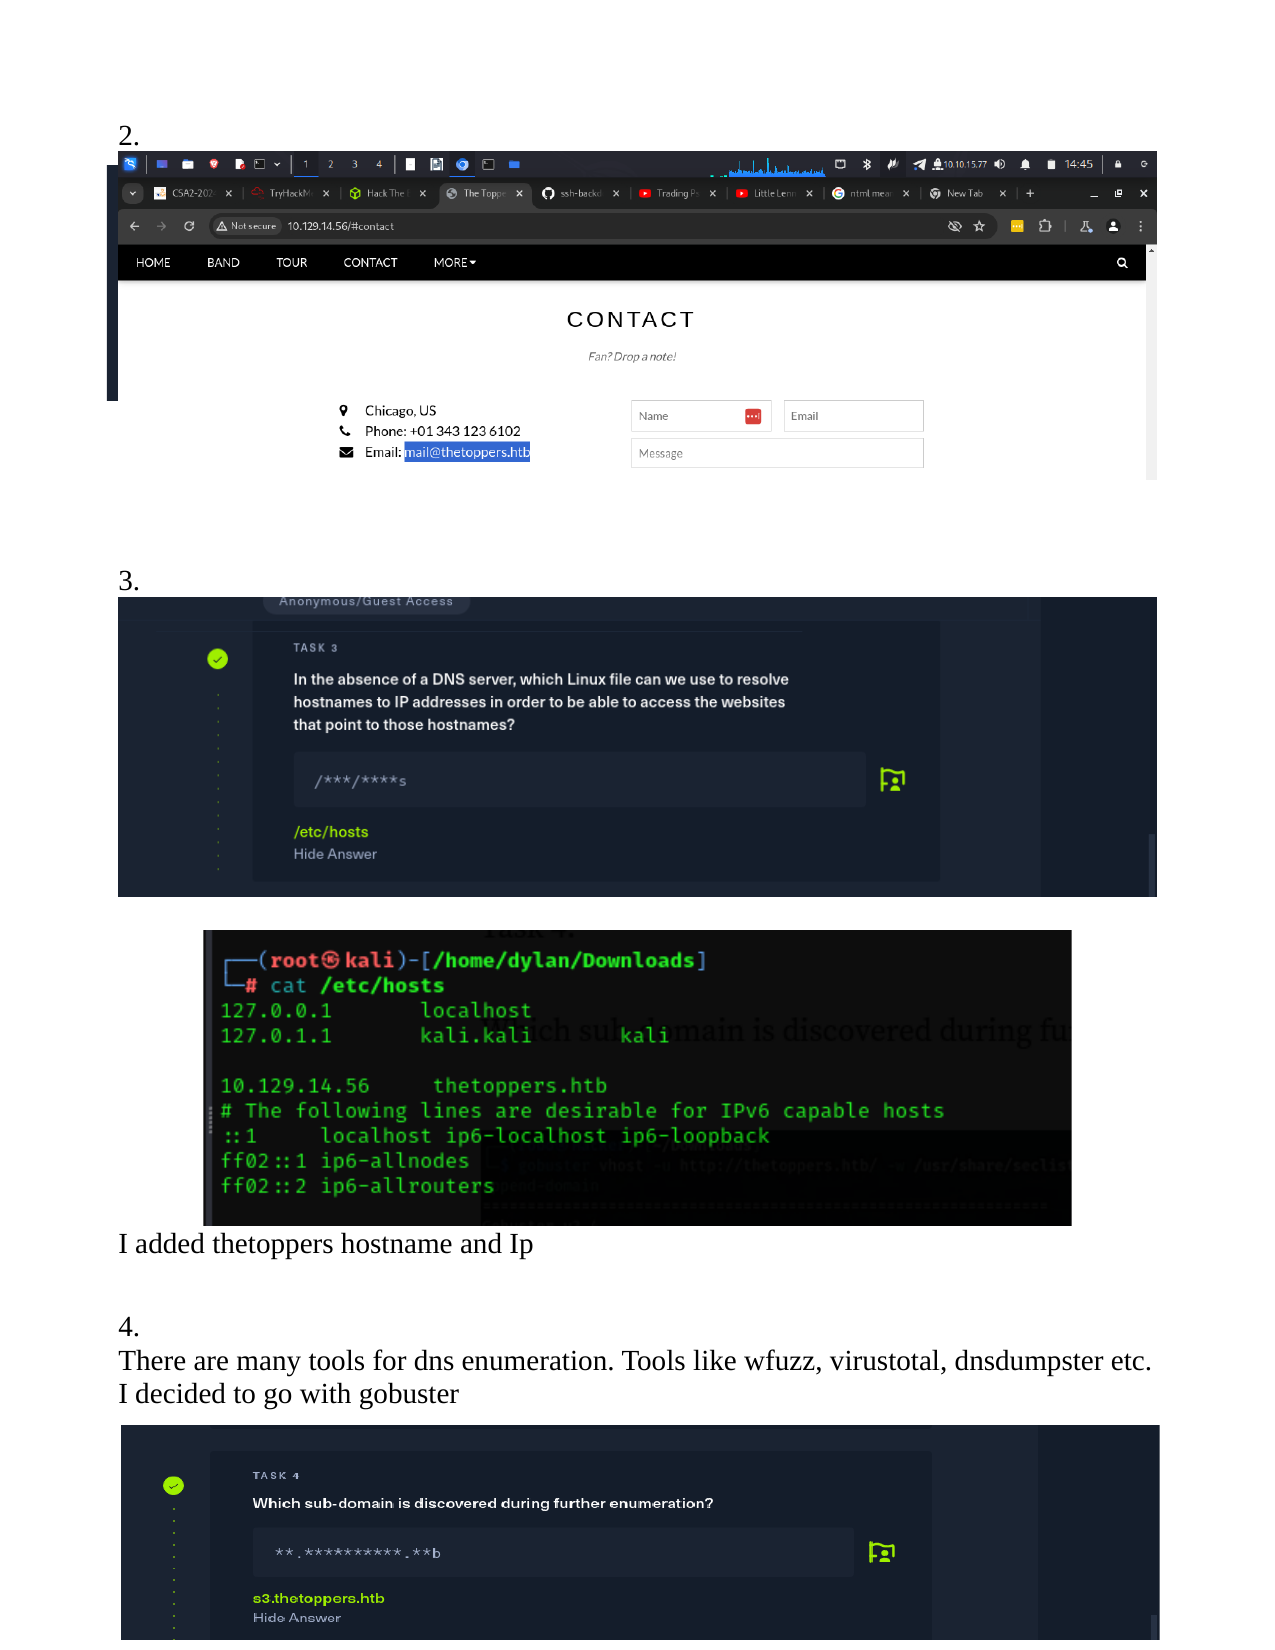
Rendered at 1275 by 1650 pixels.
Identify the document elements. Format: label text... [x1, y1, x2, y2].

text 4. [118, 1309, 1157, 1343]
picture [203, 930, 1072, 1226]
text 2. [118, 118, 1157, 151]
picture [106, 151, 1157, 480]
picture [121, 1425, 1160, 1640]
picture [118, 597, 1157, 897]
text There are many tools for dns enumeration. Tools like wfuzz, virustotal, dnsdumpster etc. [118, 1343, 1157, 1377]
text I added thetoppers hostname and Ip [118, 930, 1157, 1259]
text 3. [118, 563, 1157, 597]
text I decided to go with gobuster [118, 1377, 1157, 1410]
